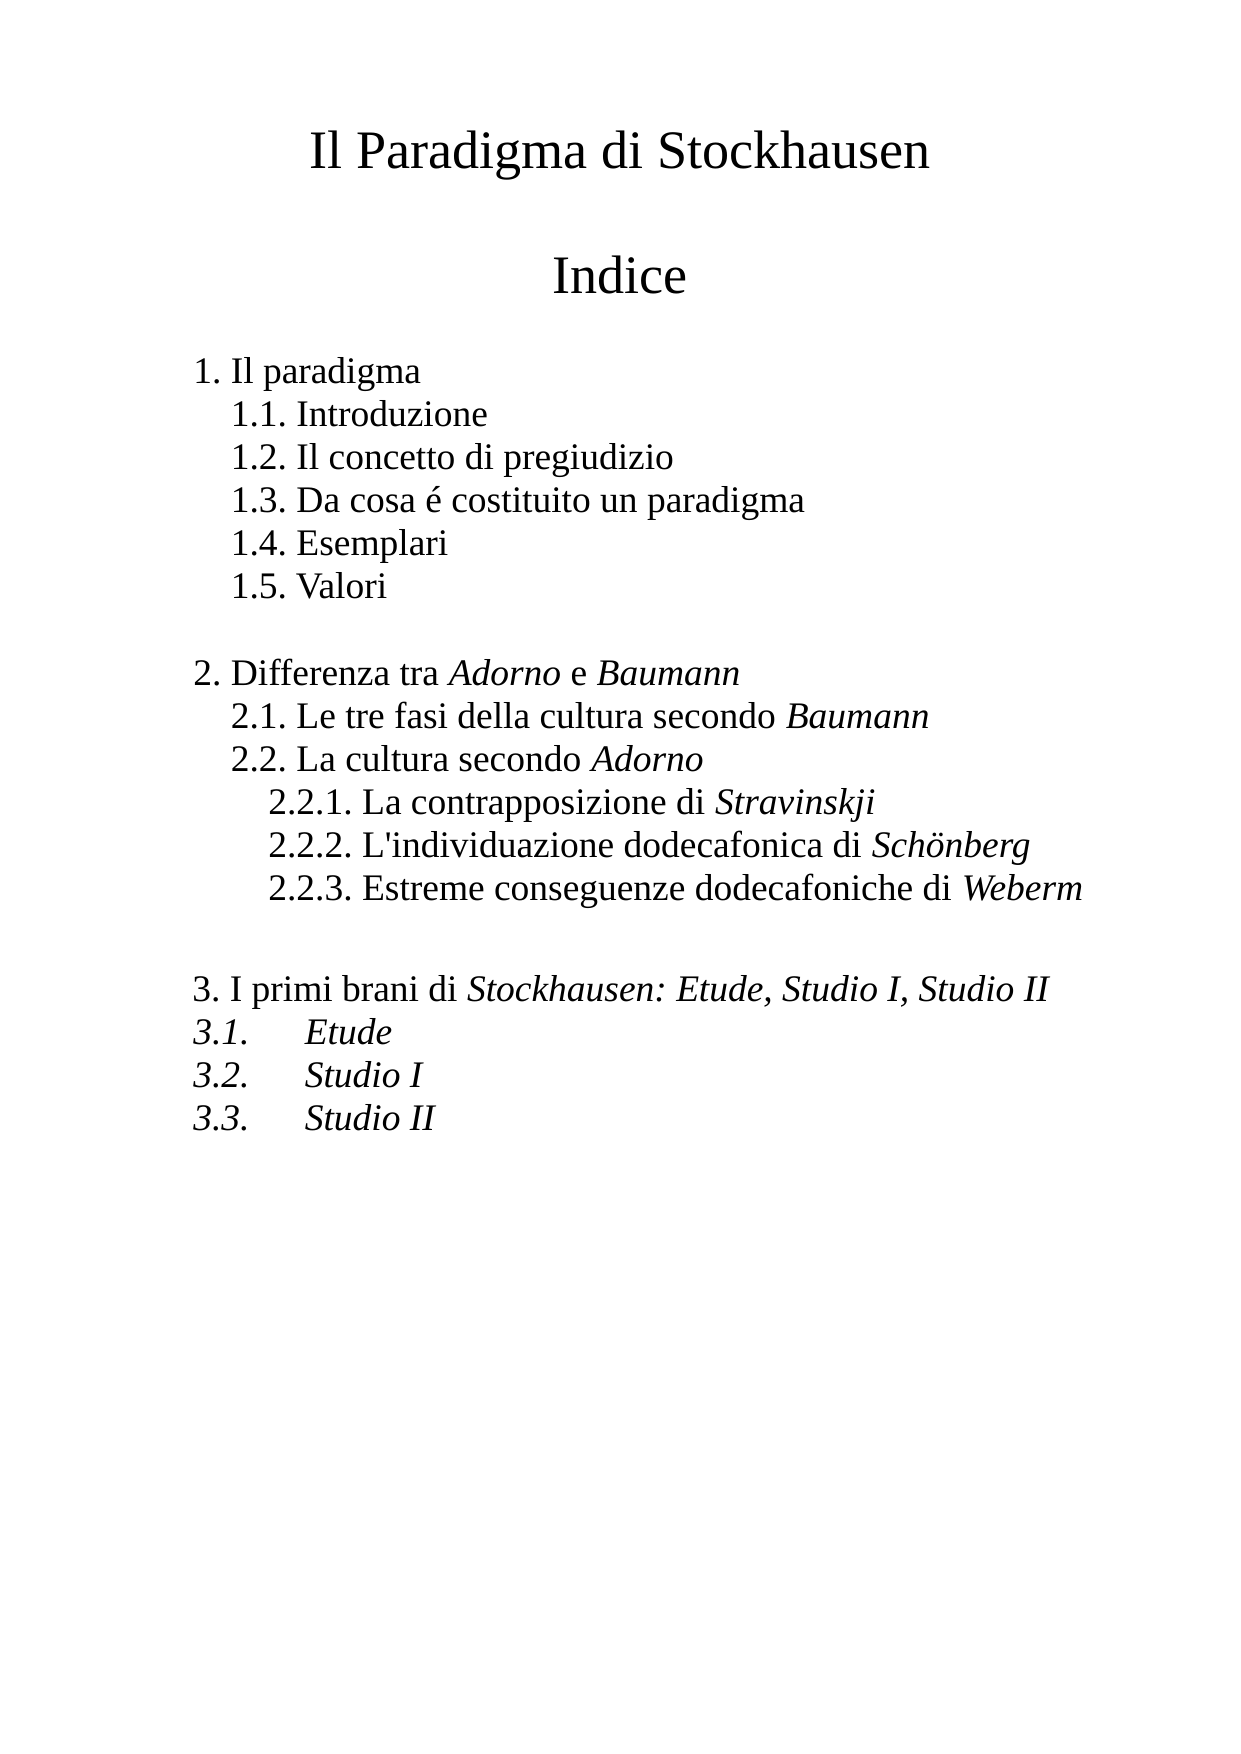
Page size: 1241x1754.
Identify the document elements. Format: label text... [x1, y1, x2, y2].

text Indice [118, 243, 1122, 305]
list Studio I [193, 1052, 1122, 1096]
list Etude [193, 1009, 1122, 1052]
list 2. Differenza tra Adorno e Baumann [156, 650, 1122, 693]
list 2.2.3. Estreme conseguenze dodecafoniche di Weberm [231, 866, 1122, 909]
list 2.2.2. L'individuazione dodecafonica di Schönberg [231, 822, 1122, 866]
list 1. Il paradigma [156, 348, 1122, 391]
list 1.4. Esemplari [193, 521, 1122, 564]
text Il Paradigma di Stockhausen [118, 118, 1122, 180]
list 2.2. La cultura secondo Adorno [193, 736, 1122, 779]
list 2.2.1. La contrapposizione di Stravinskji [231, 779, 1122, 822]
list 2.1. Le tre fasi della cultura secondo Baumann [193, 693, 1122, 736]
list 1.1. Introduzione [193, 391, 1122, 434]
list 1.2. Il concetto di pregiudizio [193, 434, 1122, 477]
list 1.5. Valori [193, 564, 1122, 607]
list Studio II [193, 1096, 1122, 1139]
list 1.3. Da cosa é costituito un paradigma [193, 477, 1122, 521]
text 3. I primi brani di Stockhausen: Etude, Studio I, Studio II [118, 966, 1122, 1009]
